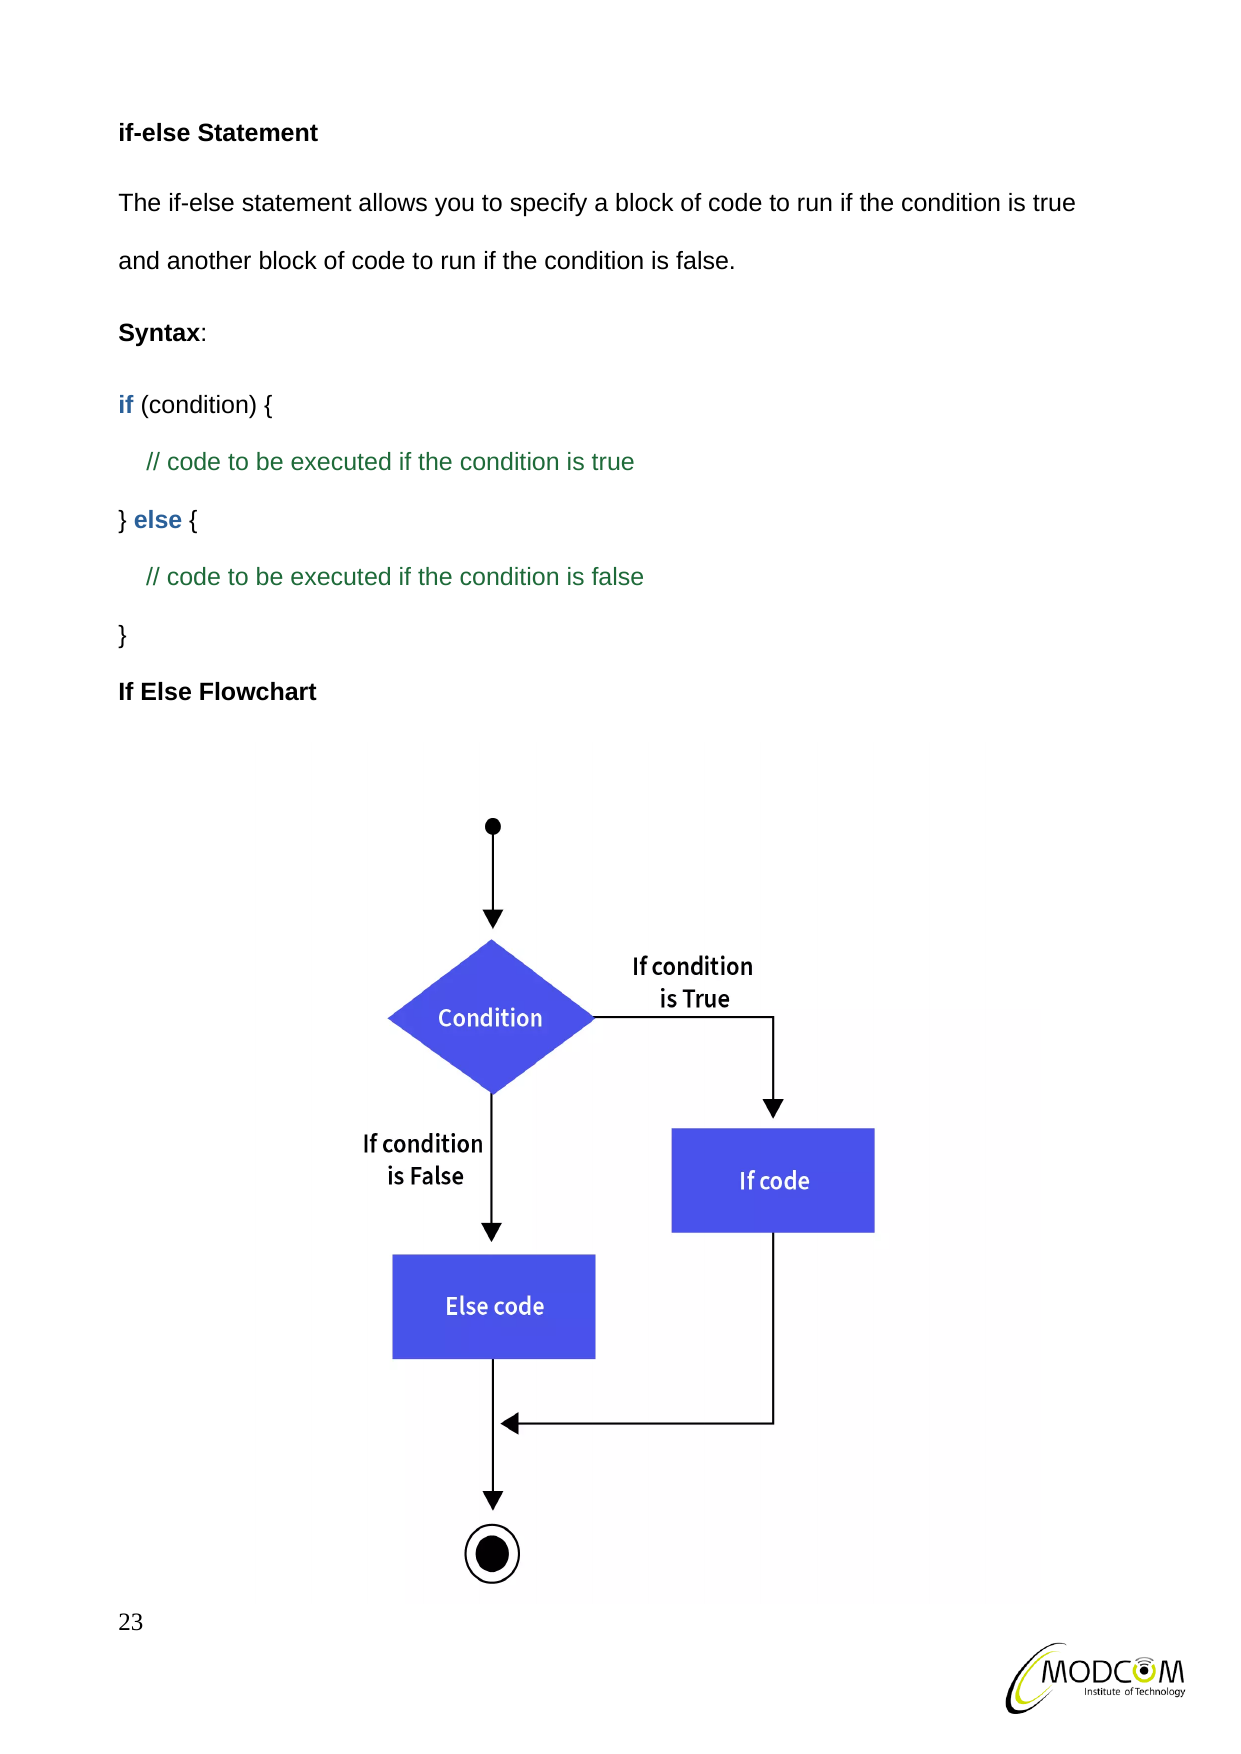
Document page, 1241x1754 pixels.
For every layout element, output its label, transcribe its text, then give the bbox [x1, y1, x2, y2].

text The if-else statement allows you to specify a block of code to run if the condition is true and another block of code to run if the condition is false. [118, 188, 1122, 274]
text If Else Flowchart [118, 677, 1122, 706]
text Syntax: [118, 318, 1122, 346]
text } else { [118, 505, 1122, 533]
text // code to be executed if the condition is true [118, 447, 1122, 476]
picture [997, 1626, 1191, 1718]
text // code to be executed if the condition is false [118, 562, 1122, 591]
text } [118, 620, 1122, 648]
subtitle if-else Statement [118, 118, 1122, 147]
picture [199, 742, 1042, 1604]
text if (condition) { [118, 390, 1122, 418]
